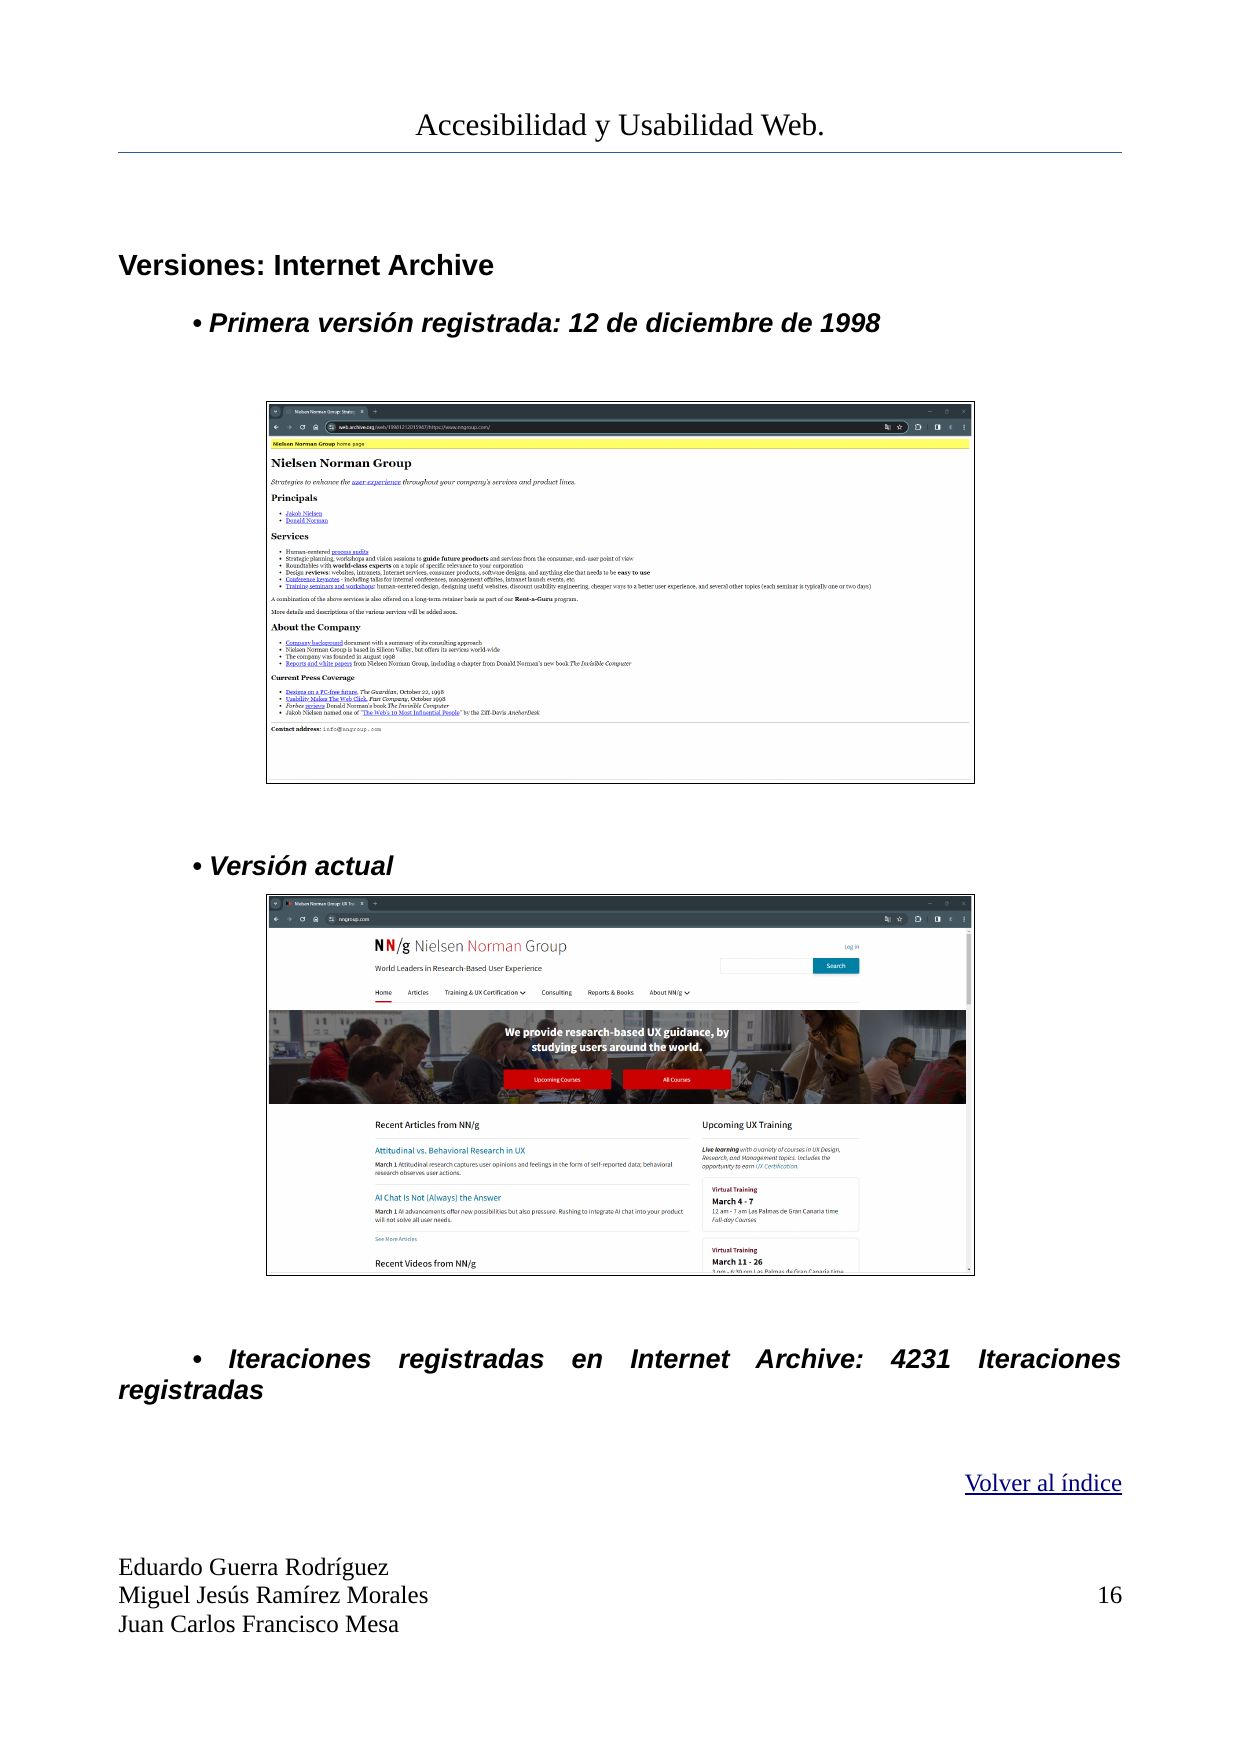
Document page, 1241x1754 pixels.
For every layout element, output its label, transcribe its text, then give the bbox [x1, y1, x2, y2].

subtitle • Iteraciones registradas en Internet Archive: 4231 Iteraciones registradas [118, 1343, 1122, 1405]
picture [268, 404, 972, 780]
text Volver al índice [118, 1468, 1122, 1497]
subtitle • Versión actual [118, 850, 1122, 881]
picture [268, 896, 972, 1273]
subtitle Versiones: Internet Archive [118, 248, 1122, 282]
subtitle • Primera versión registrada: 12 de diciembre de 1998 [118, 307, 1122, 338]
